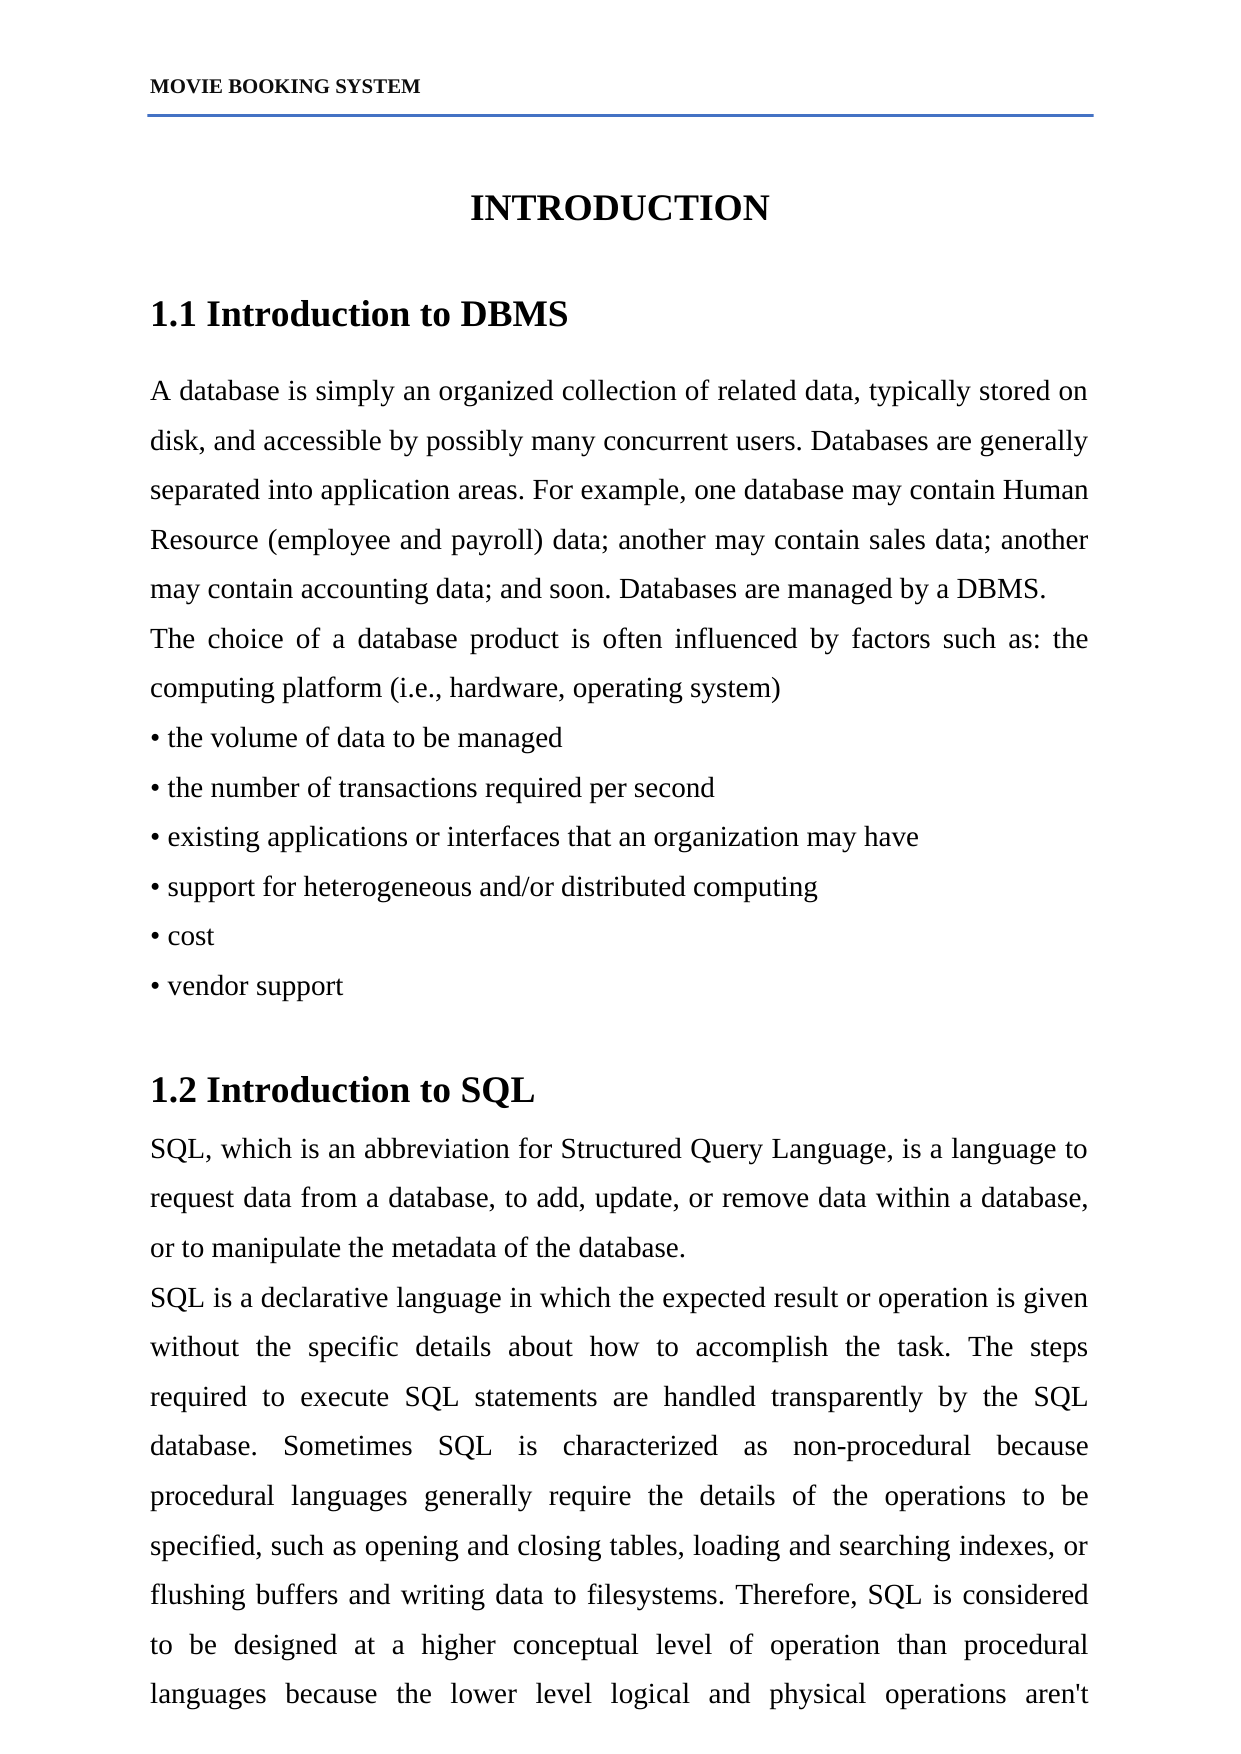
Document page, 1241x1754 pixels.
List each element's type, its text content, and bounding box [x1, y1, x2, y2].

text • cost [150, 918, 1089, 952]
text The choice of a database product is often influenced by factors such as: the computing platform (i.e., hardware, operating system) [150, 621, 1089, 704]
text • support for heterogeneous and/or distributed computing [150, 869, 1089, 902]
text • the number of transactions required per second [150, 770, 1089, 803]
text • the volume of data to be managed [150, 720, 1089, 754]
text INTRODUCTION [150, 186, 1089, 229]
text 1.1 Introduction to DBMS [150, 291, 1090, 334]
text • existing applications or interfaces that an organization may have [150, 819, 1089, 853]
text SQL is a declarative language in which the expected result or operation is given without the specific details about how to accomplish the task. The steps required to execute SQL statements are handled transparently by the SQL database. Sometimes SQL is characterized as non-procedural because procedural languages generally require the details of the operations to be specified, such as opening and closing tables, loading and searching indexes, or flushing buffers and writing data to filesystems. Therefore, SQL is considered to be designed at a higher conceptual level of operation than procedural languages because the lower level logical and physical operations aren't [150, 1280, 1089, 1710]
text A database is simply an organized collection of related data, typically stored on disk, and accessible by possibly many concurrent users. Databases are generally separated into application areas. For example, one database may contain Human Resource (employee and payroll) data; another may contain sales data; another may contain accounting data; and soon. Databases are managed by a DBMS. [150, 373, 1089, 605]
text SQL, which is an abbreviation for Structured Query Language, is a language to request data from a database, to add, update, or remove data within a database, or to manipulate the metadata of the database. [150, 1131, 1089, 1264]
text • vendor support [150, 968, 1089, 1002]
text 1.2 Introduction to SQL [150, 1067, 1089, 1110]
